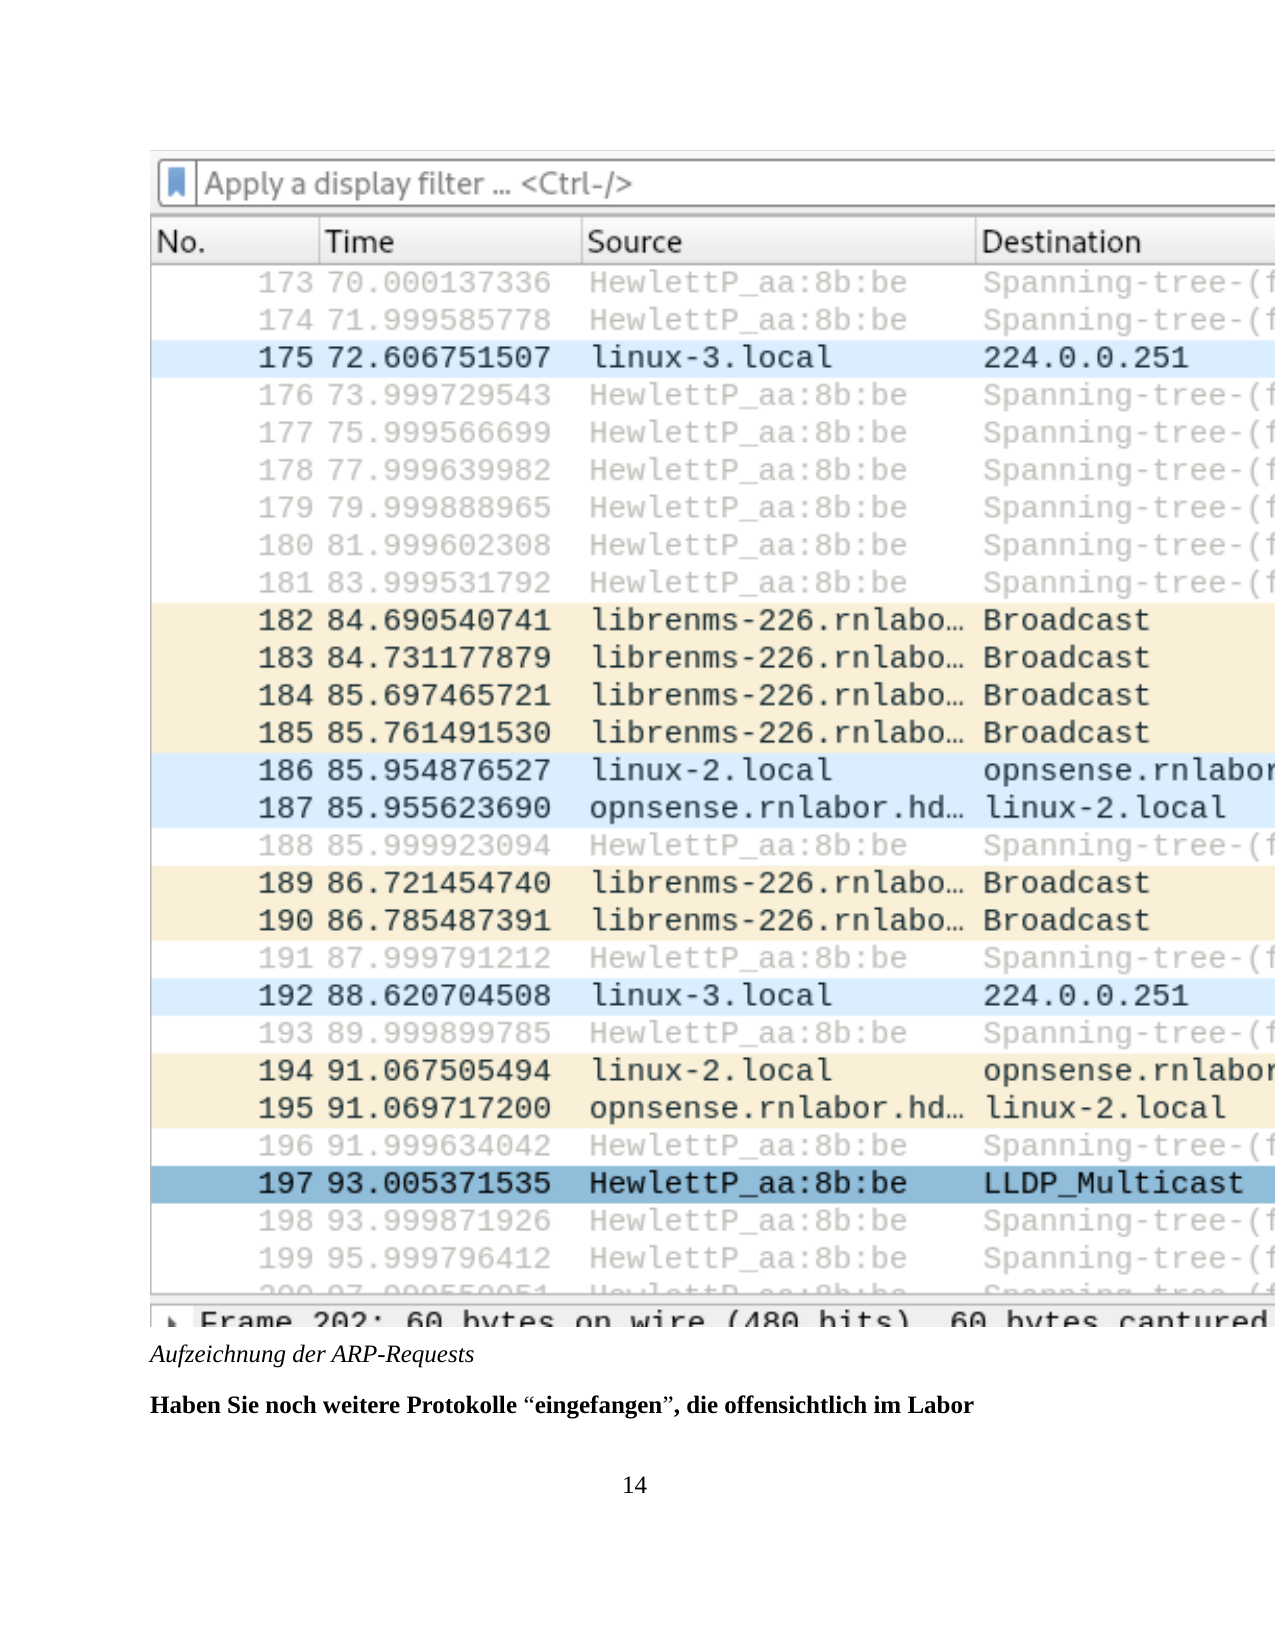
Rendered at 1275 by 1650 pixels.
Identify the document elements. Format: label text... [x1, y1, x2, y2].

text Aufzeichnung der ARP-Requests [150, 1339, 1125, 1368]
picture [150, 150, 1275, 1327]
text Haben Sie noch weitere Protokolle “eingefangen”, die offensichtlich im Labor [150, 1390, 1125, 1418]
